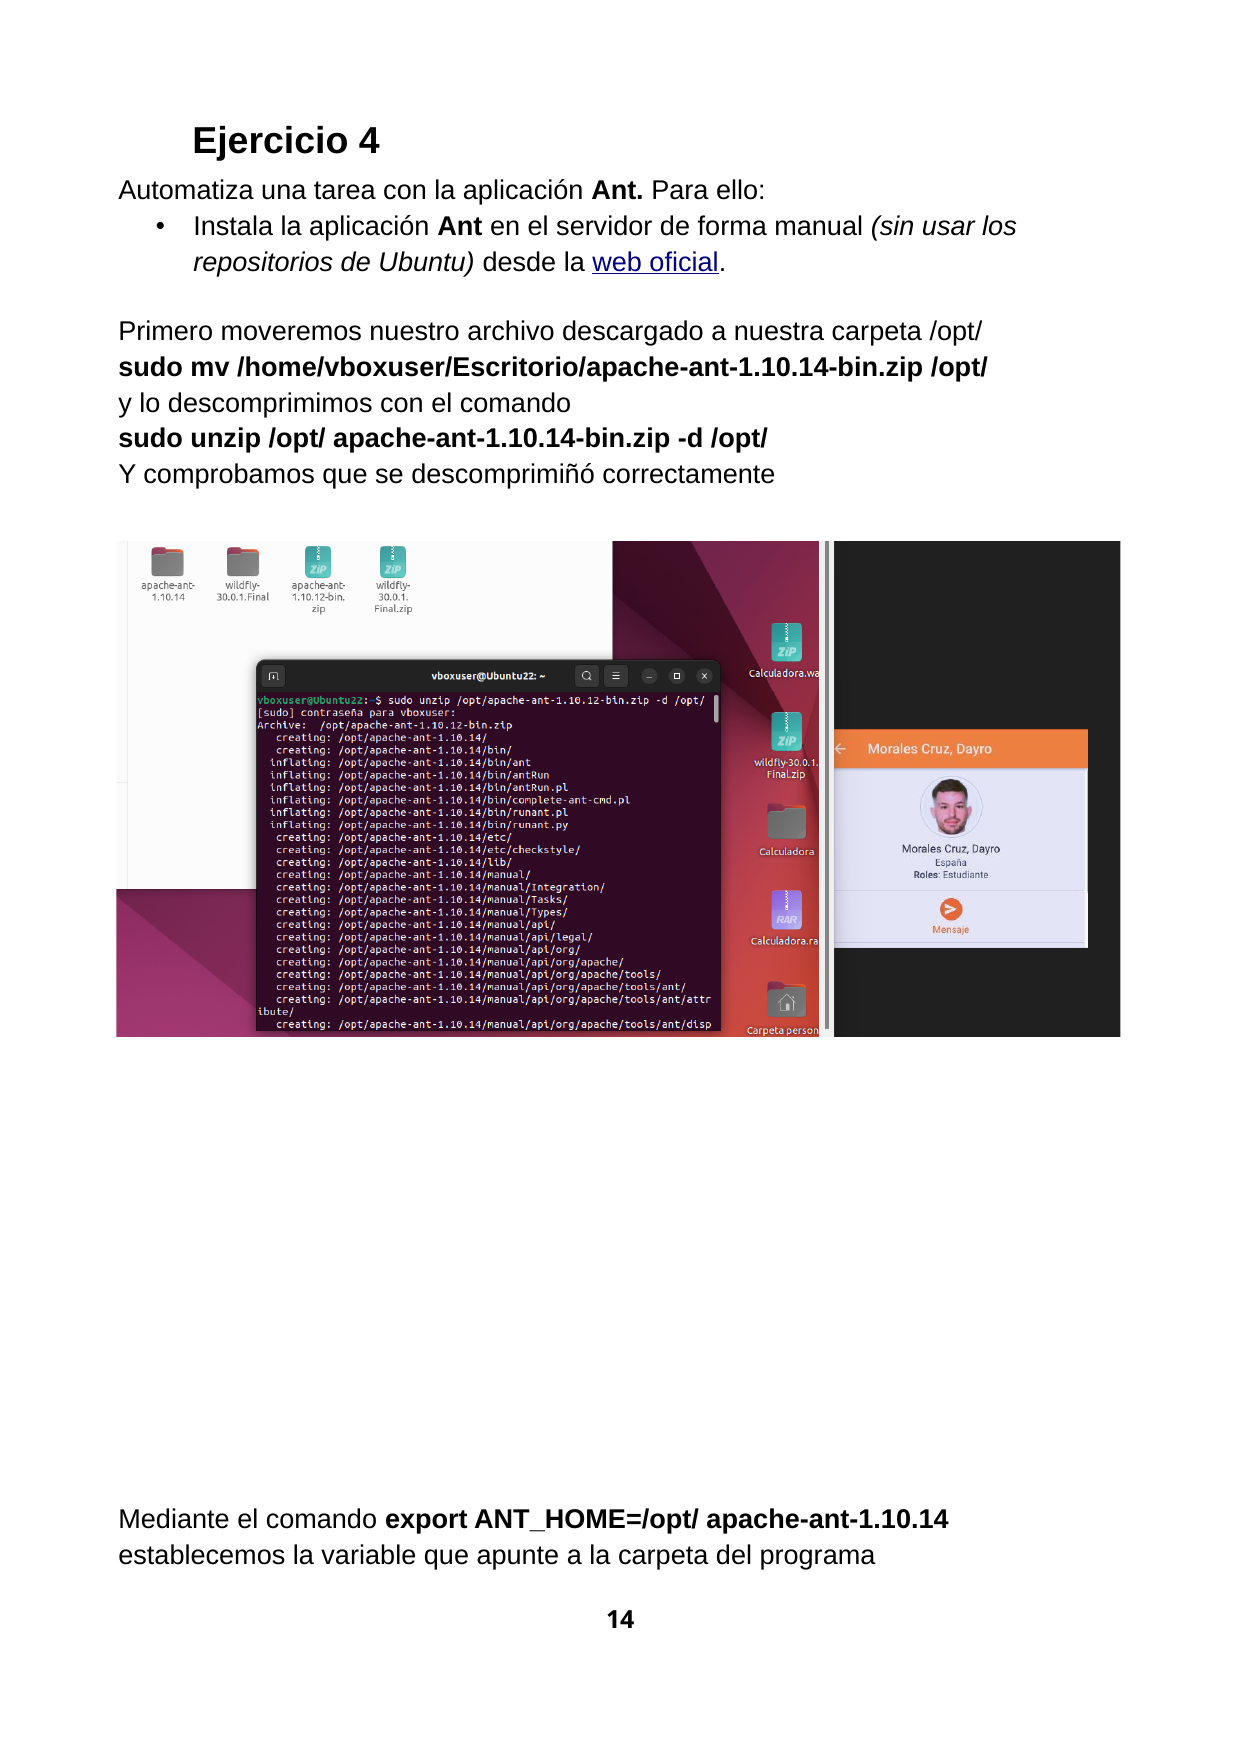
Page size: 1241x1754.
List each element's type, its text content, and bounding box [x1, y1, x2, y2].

list Instala la aplicación Ant en el servidor de forma manual (sin usar los repositorios de Ubuntu) desde la web oficial. [156, 210, 1122, 277]
text Automatiza una tarea con la aplicación Ant. Para ello: [118, 174, 1122, 205]
picture [116, 541, 1121, 1037]
subtitle Ejercicio 4 [118, 118, 1122, 161]
text Primero moveremos nuestro archivo descargado a nuestra carpeta /opt/ sudo mv /home/vboxuser/Escritorio/apache-ant-1.10.14-bin.zip /opt/ y lo descomprimimos con el comando [118, 315, 1122, 418]
text sudo unzip /opt/ apache-ant-1.10.14-bin.zip -d /opt/ Y comprobamos que se descomprimiñó correctamente [118, 422, 1122, 523]
text Mediante el comando export ANT_HOME=/opt/ apache-ant-1.10.14 establecemos la variable que apunte a la carpeta del programa [118, 1503, 1122, 1570]
